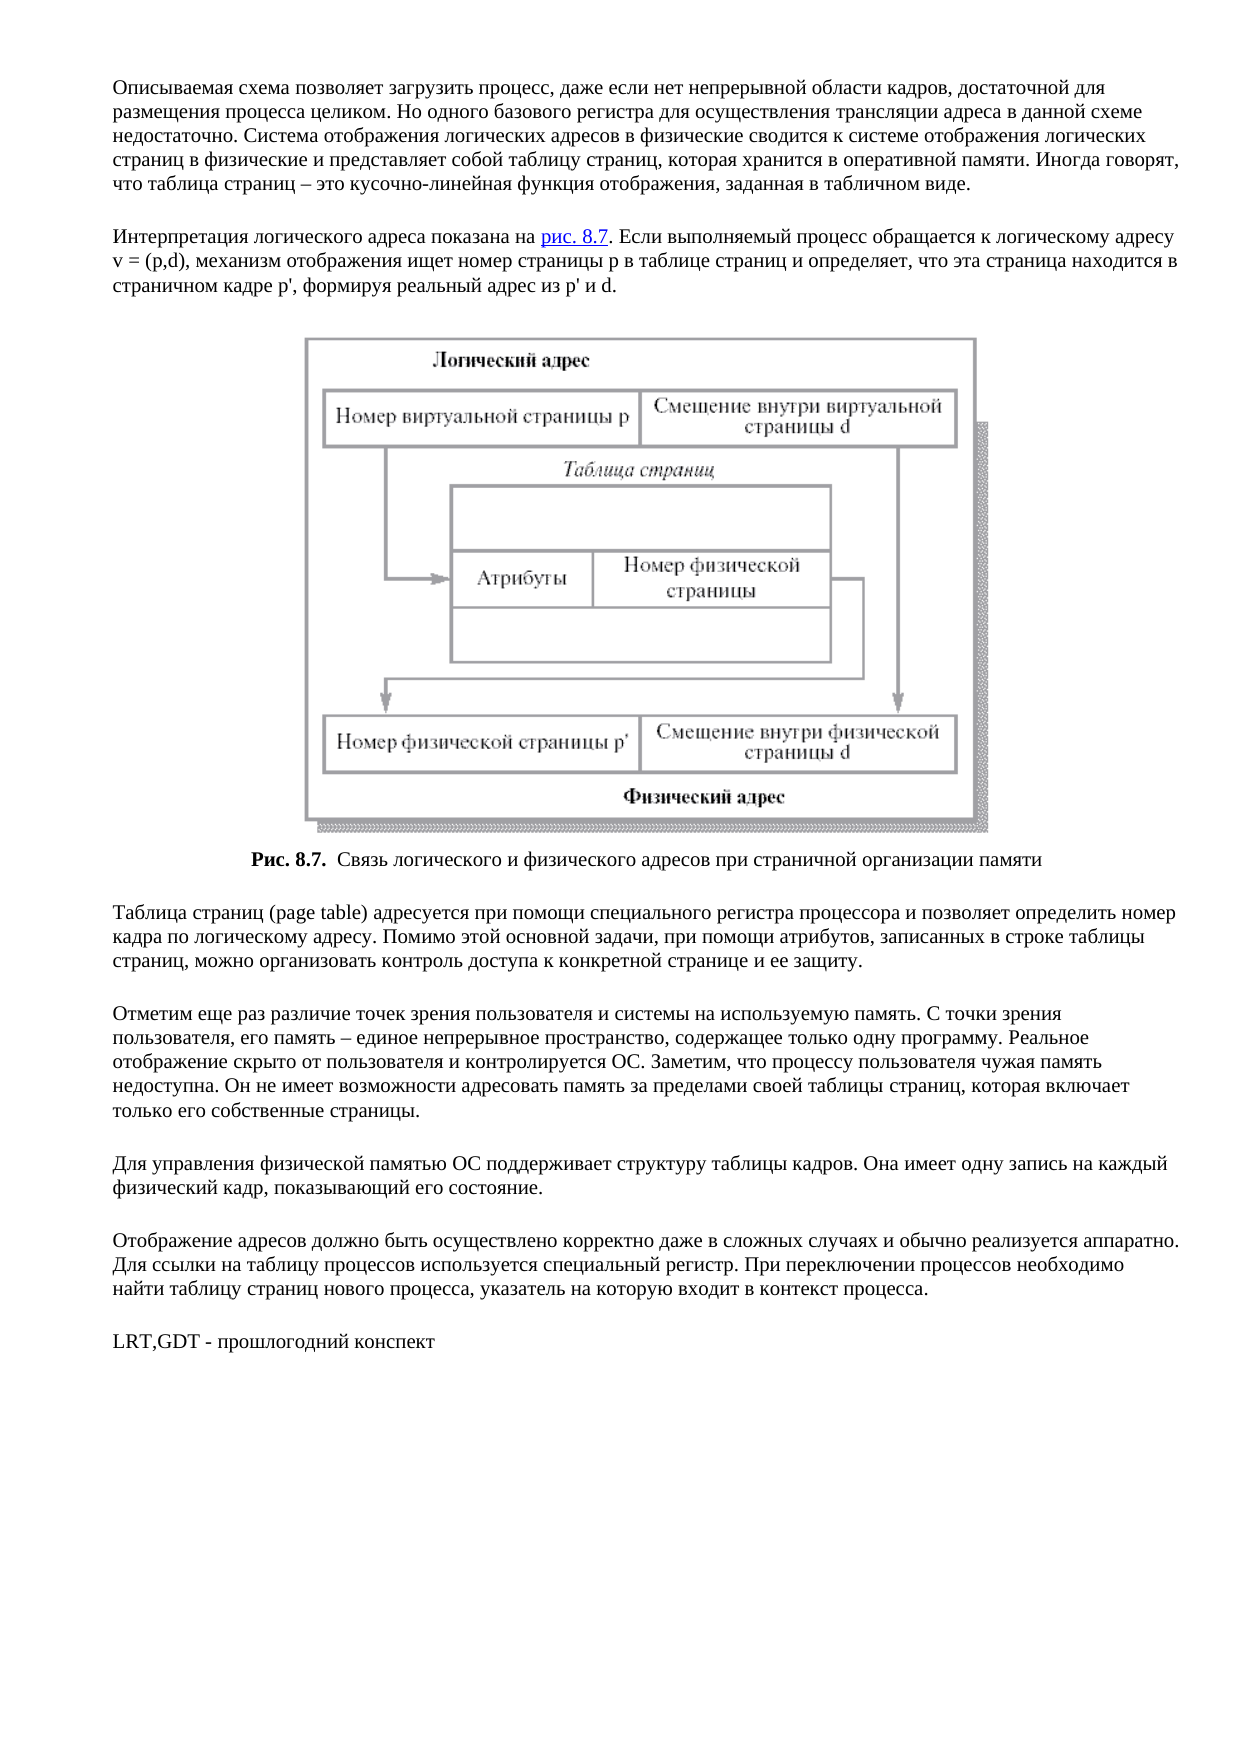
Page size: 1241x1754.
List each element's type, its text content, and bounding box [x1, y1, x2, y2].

text Описываемая схема позволяет загрузить процесс, даже если нет непрерывной области кадров, достаточной для размещения процесса целиком. Но одного базового регистра для осуществления трансляции адреса в данной схеме недостаточно. Система отображения логических адресов в физические сводится к системе отображения логических страниц в физические и представляет собой таблицу страниц, которая хранится в оперативной памяти. Иногда говорят, что таблица страниц – это кусочно-линейная функция отображения, заданная в табличном виде. [112, 75, 1181, 195]
text Таблица страниц (page table) адресуется при помощи специального регистра процессора и позволяет определить номер кадра по логическому адресу. Помимо этой основной задачи, при помощи атрибутов, записанных в строке таблицы страниц, можно организовать контроль доступа к конкретной странице и ее защиту. [112, 900, 1181, 972]
text Отображение адресов должно быть осуществлено корректно даже в сложных случаях и обычно реализуется аппаратно. Для ссылки на таблицу процессов используется специальный регистр. При переключении процессов необходимо найти таблицу страниц нового процесса, указатель на которую входит в контекст процесса. [112, 1228, 1181, 1300]
text Рис. 8.7. Связь логического и физического адресов при страничной организации памяти [112, 326, 1181, 871]
text Для управления физической памятью ОС поддерживает структуру таблицы кадров. Она имеет одну запись на каждый физический кадр, показывающий его состояние. [112, 1151, 1181, 1199]
text LRT,GDT - прошлогодний конспект [112, 1329, 1181, 1353]
text Отметим еще раз различие точек зрения пользователя и системы на используемую память. С точки зрения пользователя, его память – единое непрерывное пространство, содержащее только одну программу. Реальное отображение скрыто от пользователя и контролируется ОС. Заметим, что процессу пользователя чужая память недоступна. Он не имеет возможности адресовать память за пределами своей таблицы страниц, которая включает только его собственные страницы. [112, 1001, 1181, 1122]
text Интерпретация логического адреса показана на рис. 8.7. Если выполняемый процесс обращается к логическому адресу v = (p,d), механизм отображения ищет номер страницы p в таблице страниц и определяет, что эта страница находится в страничном кадре p', формируя реальный адрес из p' и d. [112, 224, 1181, 297]
